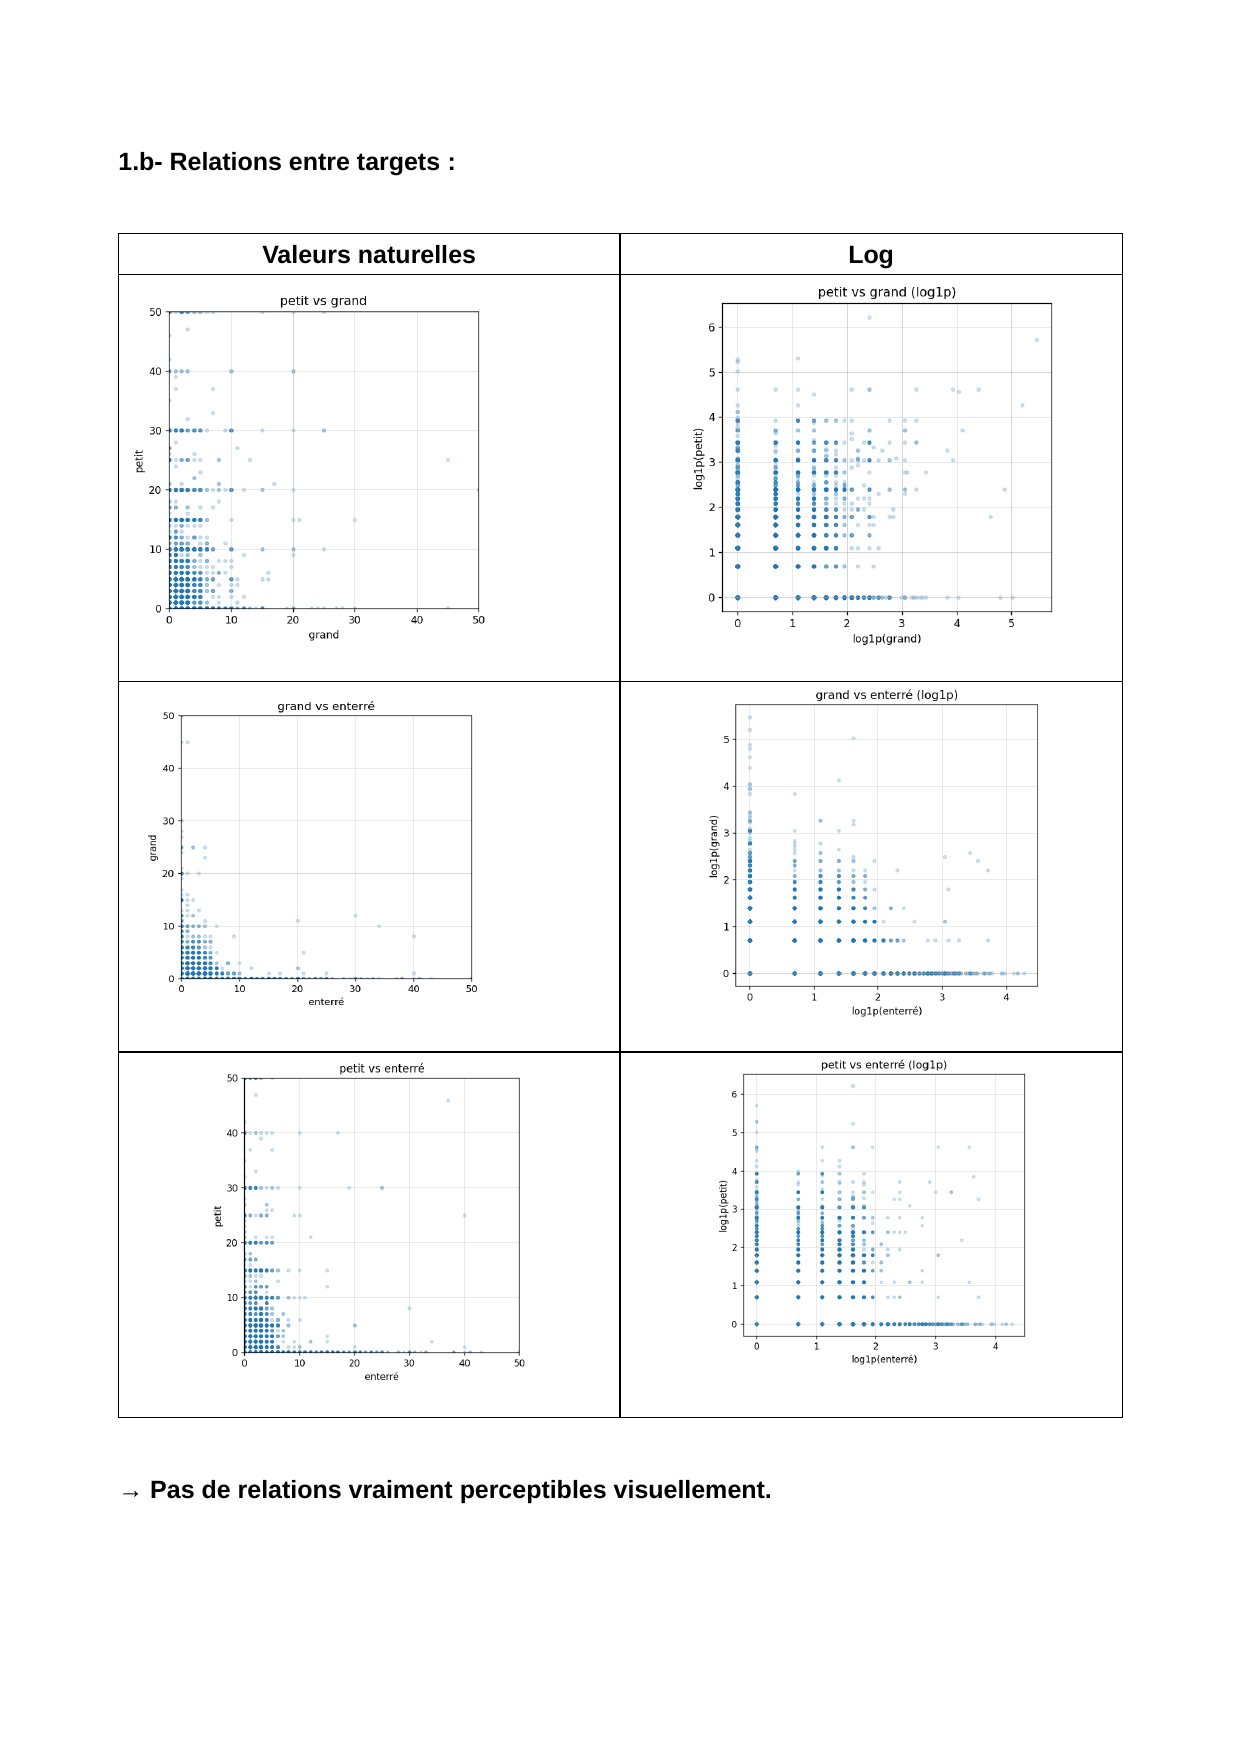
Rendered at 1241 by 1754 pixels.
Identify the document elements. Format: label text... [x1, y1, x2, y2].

picture [686, 281, 1056, 647]
text → Pas de relations vraiment perceptibles visuellement. [118, 1476, 1122, 1504]
table_cell [621, 1053, 1122, 1417]
table_cell [621, 275, 1122, 681]
table_cell [119, 1053, 619, 1417]
picture [131, 289, 487, 648]
picture [713, 1058, 1029, 1371]
picture [210, 1058, 529, 1383]
table_header Valeurs naturelles [119, 234, 619, 274]
picture [703, 687, 1039, 1017]
picture [145, 699, 480, 1010]
text 1.b- Relations entre targets : [118, 147, 1122, 176]
table_cell [621, 682, 1122, 1051]
table_cell [119, 275, 619, 681]
table_cell [119, 682, 619, 1051]
table_header Log [621, 234, 1122, 274]
